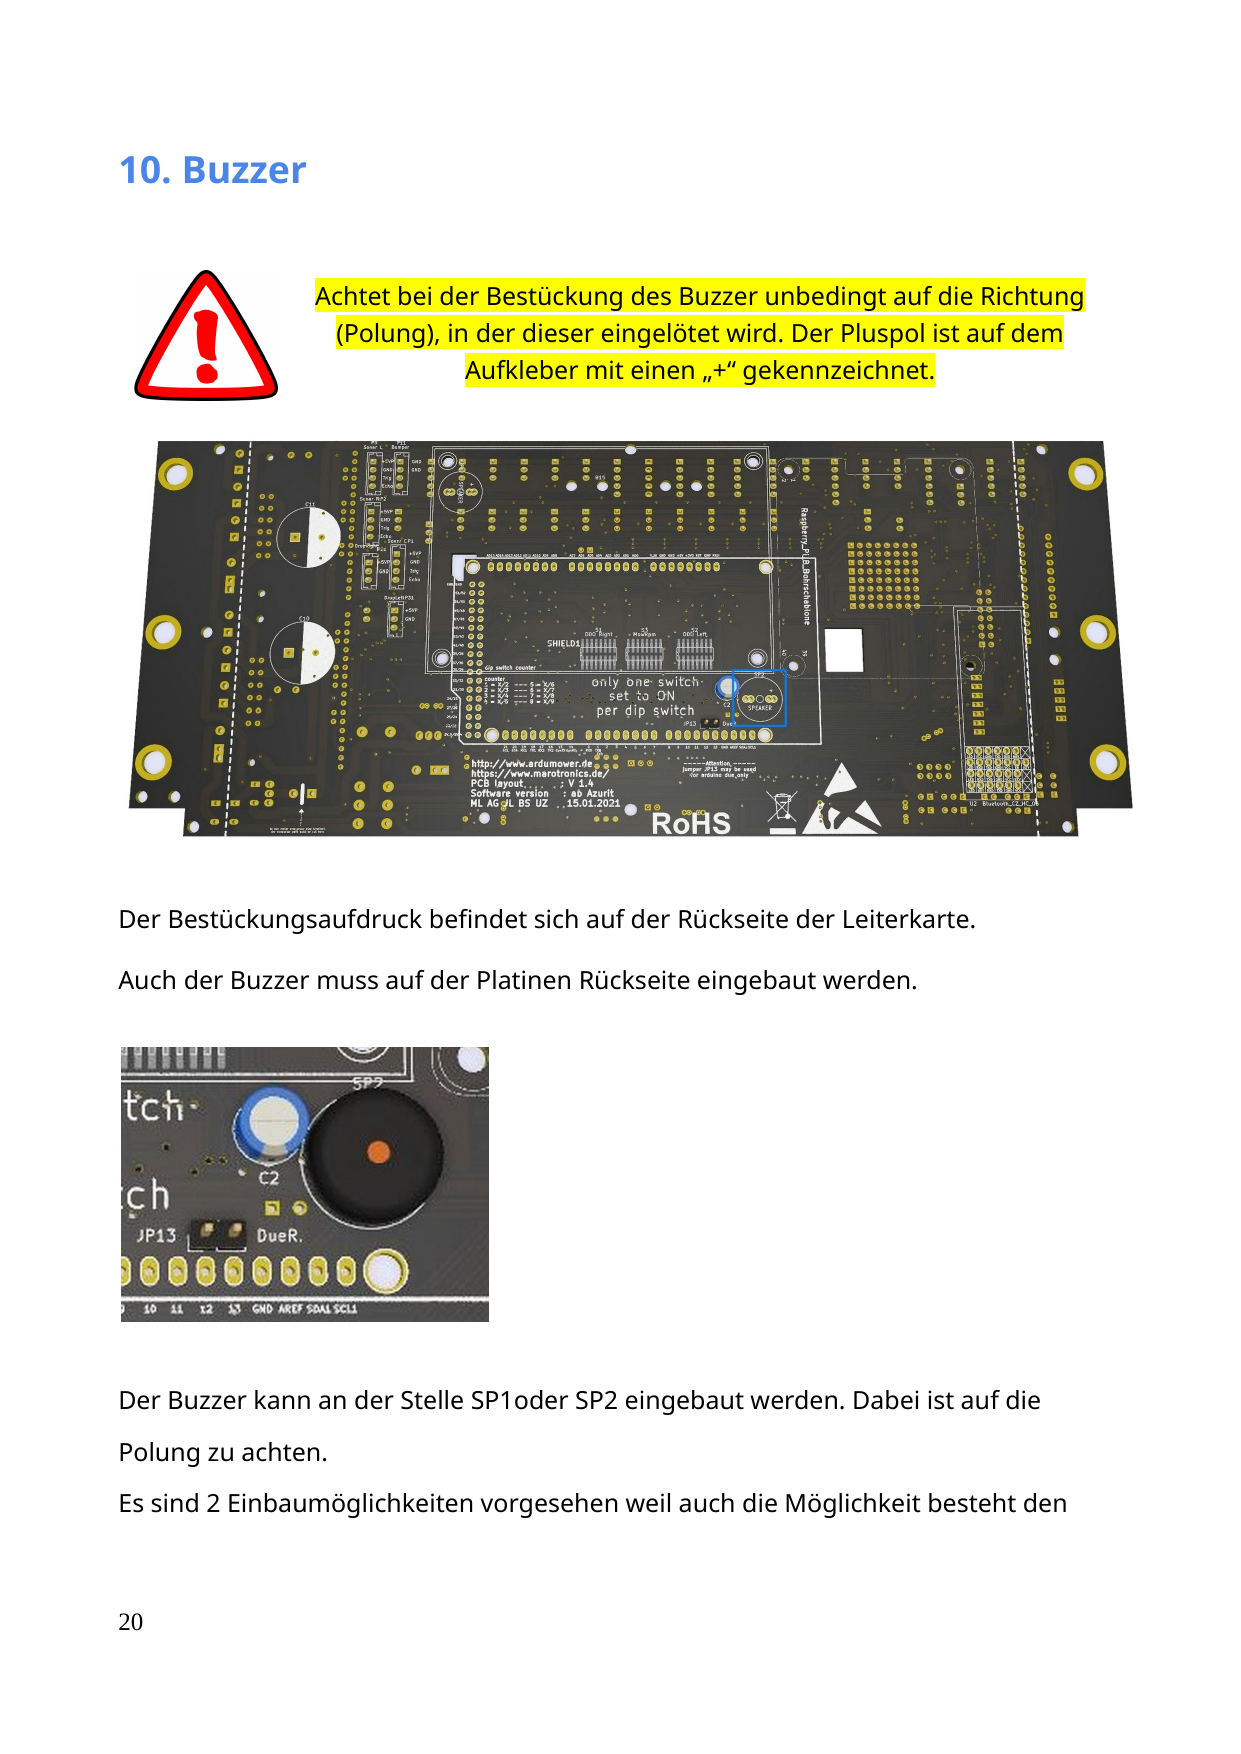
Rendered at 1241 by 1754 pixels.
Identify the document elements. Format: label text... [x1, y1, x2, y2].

text Auch der Buzzer muss auf der Platinen Rückseite eingebaut werden. [118, 965, 1122, 996]
picture [122, 436, 1145, 844]
subtitle 10. Buzzer [118, 143, 1122, 194]
text Der Buzzer kann an der Stelle SP1oder SP2 eingebaut werden. Dabei ist auf die Polung zu achten. Es sind 2 Einbaumöglichkeiten vorgesehen weil auch die Möglichkeit besteht den [118, 1265, 1122, 1523]
text Achtet bei der Bestückung des Buzzer unbedingt auf die Richtung (Polung), in der dieser eingelötet wird. Der Pluspol ist auf dem Aufkleber mit einen „+“ gekennzeichnet. [278, 275, 1122, 387]
text Der Bestückungsaufdruck befindet sich auf der Rückseite der Leiterkarte. [118, 904, 1122, 935]
picture [121, 1047, 489, 1322]
picture [134, 270, 278, 401]
